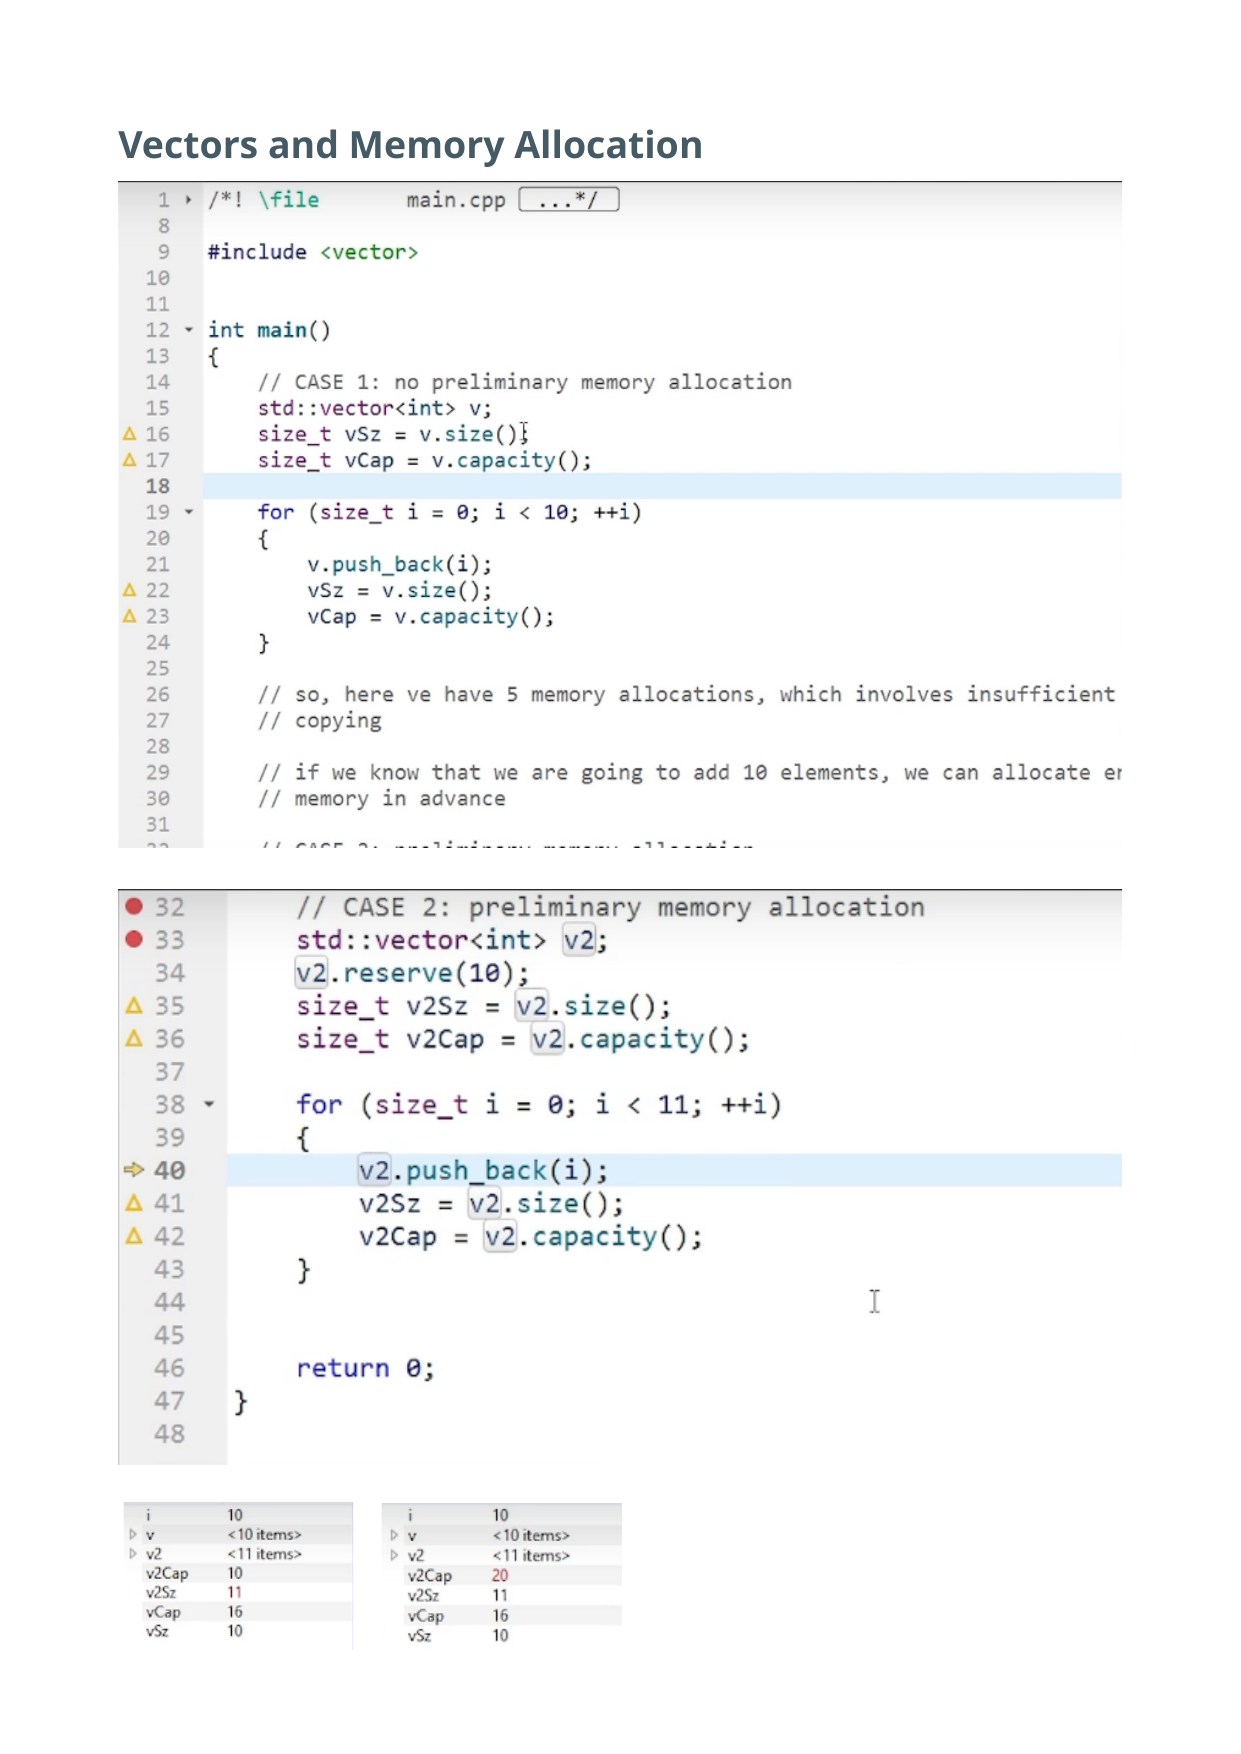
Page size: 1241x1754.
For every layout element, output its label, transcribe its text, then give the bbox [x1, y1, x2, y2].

picture [118, 889, 1123, 1465]
picture [118, 181, 1123, 848]
subtitle Vectors and Memory Allocation [118, 118, 1122, 169]
picture [381, 1503, 623, 1651]
picture [123, 1502, 354, 1650]
